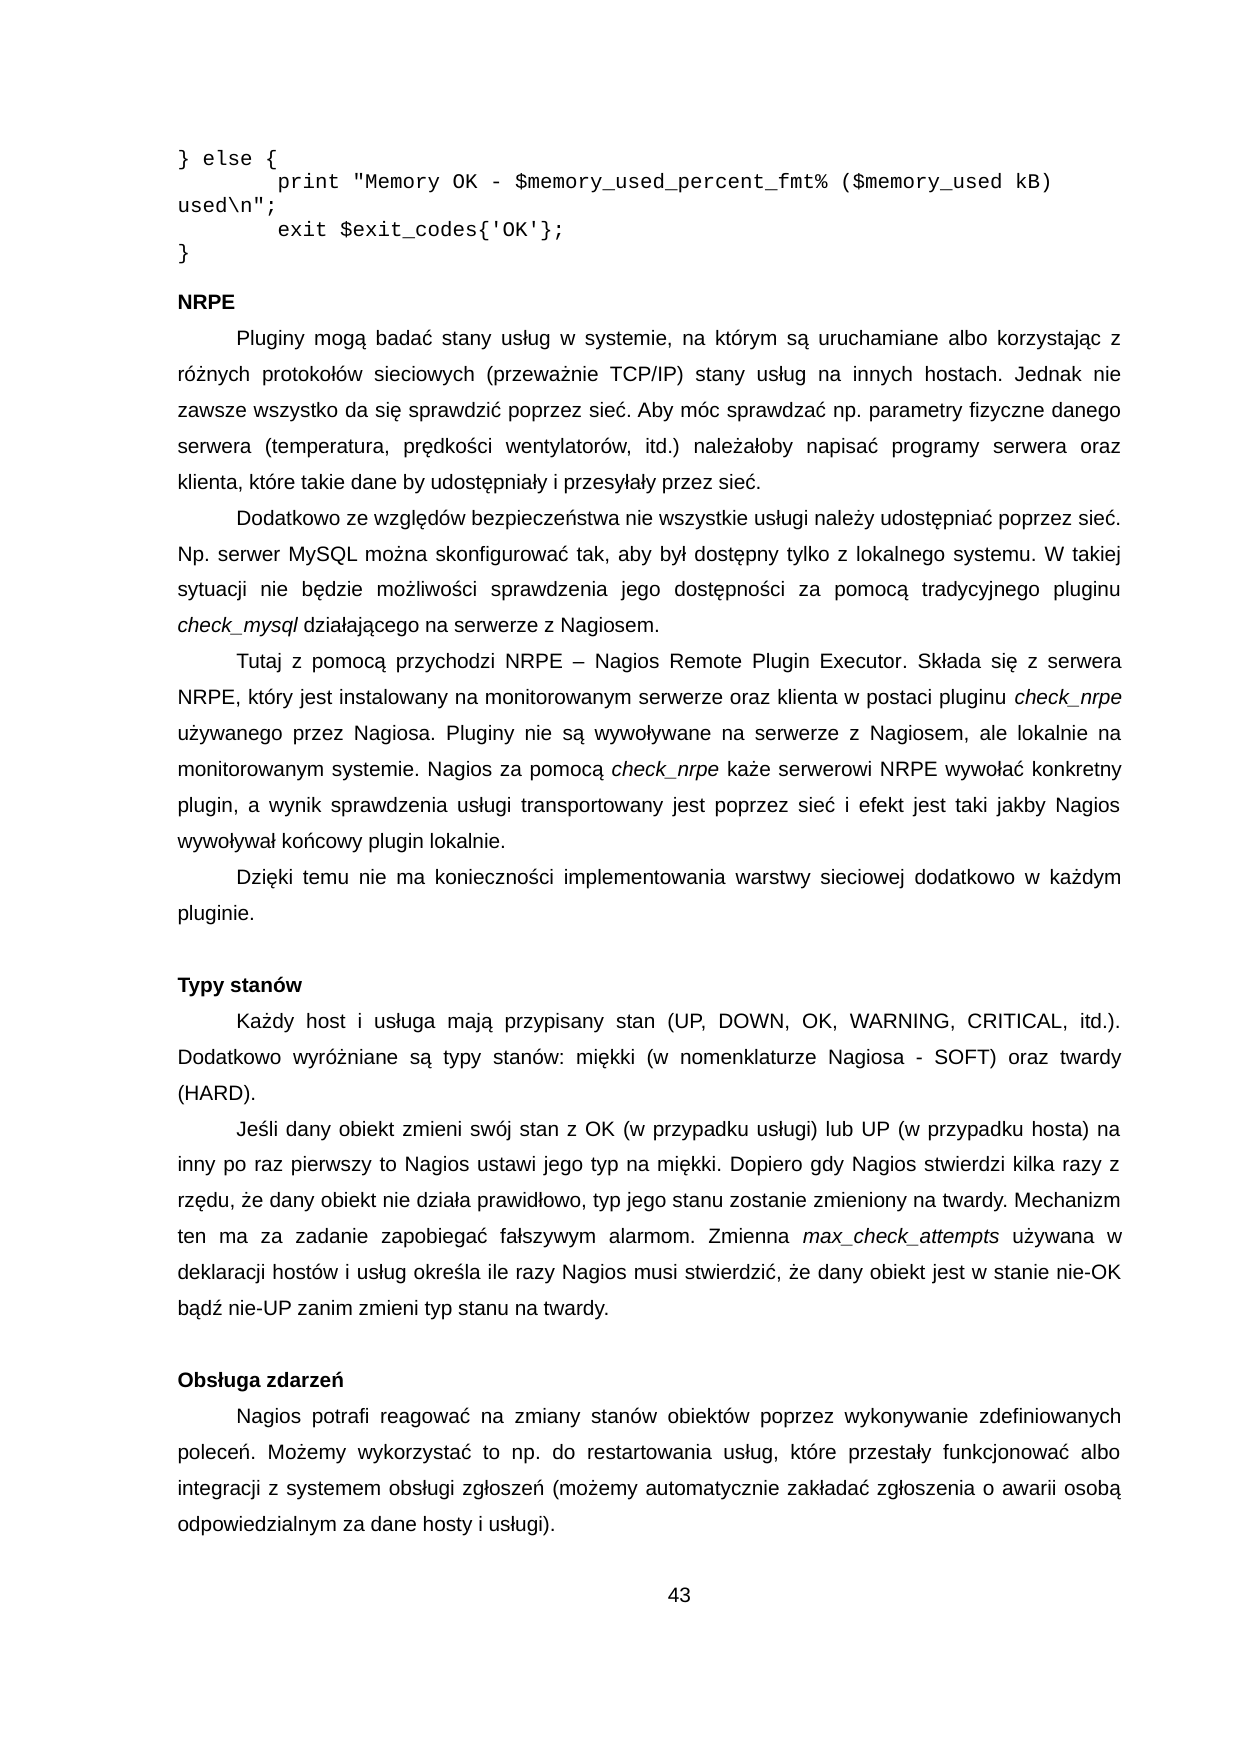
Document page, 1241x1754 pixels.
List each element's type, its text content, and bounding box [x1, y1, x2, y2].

text NRPE [177, 290, 1122, 314]
text Tutaj z pomocą przychodzi NRPE – Nagios Remote Plugin Executor. Składa się z serwera NRPE, który jest instalowany na monitorowanym serwerze oraz klienta w postaci pluginu check_nrpe używanego przez Nagiosa. Pluginy nie są wywoływane na serwerze z Nagiosem, ale lokalnie na monitorowanym systemie. Nagios za pomocą check_nrpe każe serwerowi NRPE wywołać konkretny plugin, a wynik sprawdzenia usługi transportowany jest poprzez sieć i efekt jest taki jakby Nagios wywoływał końcowy plugin lokalnie. [177, 649, 1122, 853]
text Dodatkowo ze względów bezpieczeństwa nie wszystkie usługi należy udostępniać poprzez sieć. Np. serwer MySQL można skonfigurować tak, aby był dostępny tylko z lokalnego systemu. W takiej sytuacji nie będzie możliwości sprawdzenia jego dostępności za pomocą tradycyjnego pluginu check_mysql działającego na serwerze z Nagiosem. [177, 505, 1122, 637]
text Nagios potrafi reagować na zmiany stanów obiektów poprzez wykonywanie zdefiniowanych poleceń. Możemy wykorzystać to np. do restartowania usług, które przestały funkcjonować albo integracji z systemem obsługi zgłoszeń (możemy automatycznie zakładać zgłoszenia o awarii osobą odpowiedzialnym za dane hosty i usługi). [177, 1404, 1122, 1536]
text Obsługa zdarzeń [177, 1368, 1122, 1392]
text } [177, 242, 1122, 266]
text Każdy host i usługa mają przypisany stan (UP, DOWN, OK, WARNING, CRITICAL, itd.). Dodatkowo wyróżniane są typy stanów: miękki (w nomenklaturze Nagiosa - SOFT) oraz twardy (HARD). [177, 1008, 1122, 1104]
text Typy stanów [177, 973, 1122, 997]
text print "Memory OK - $memory_used_percent_fmt% ($memory_used kB) used\n"; [177, 171, 1122, 218]
text Pluginy mogą badać stany usług w systemie, na którym są uruchamiane albo korzystając z różnych protokołów sieciowych (przeważnie TCP/IP) stany usług na innych hostach. Jednak nie zawsze wszystko da się sprawdzić poprzez sieć. Aby móc sprawdzać np. parametry fizyczne danego serwera (temperatura, prędkości wentylatorów, itd.) należałoby napisać programy serwera oraz klienta, które takie dane by udostępniały i przesyłały przez sieć. [177, 326, 1122, 493]
text Dzięki temu nie ma konieczności implementowania warstwy sieciowej dodatkowo w każdym pluginie. [177, 865, 1122, 925]
text } else { [177, 148, 1122, 171]
text Jeśli dany obiekt zmieni swój stan z OK (w przypadku usługi) lub UP (w przypadku hosta) na inny po raz pierwszy to Nagios ustawi jego typ na miękki. Dopiero gdy Nagios stwierdzi kilka razy z rzędu, że dany obiekt nie działa prawidłowo, typ jego stanu zostanie zmieniony na twardy. Mechanizm ten ma za zadanie zapobiegać fałszywym alarmom. Zmienna max_check_attempts używana w deklaracji hostów i usług określa ile razy Nagios musi stwierdzić, że dany obiekt jest w stanie nie-OK bądź nie-UP zanim zmieni typ stanu na twardy. [177, 1116, 1122, 1320]
text exit $exit_codes{'OK'}; [177, 218, 1122, 242]
